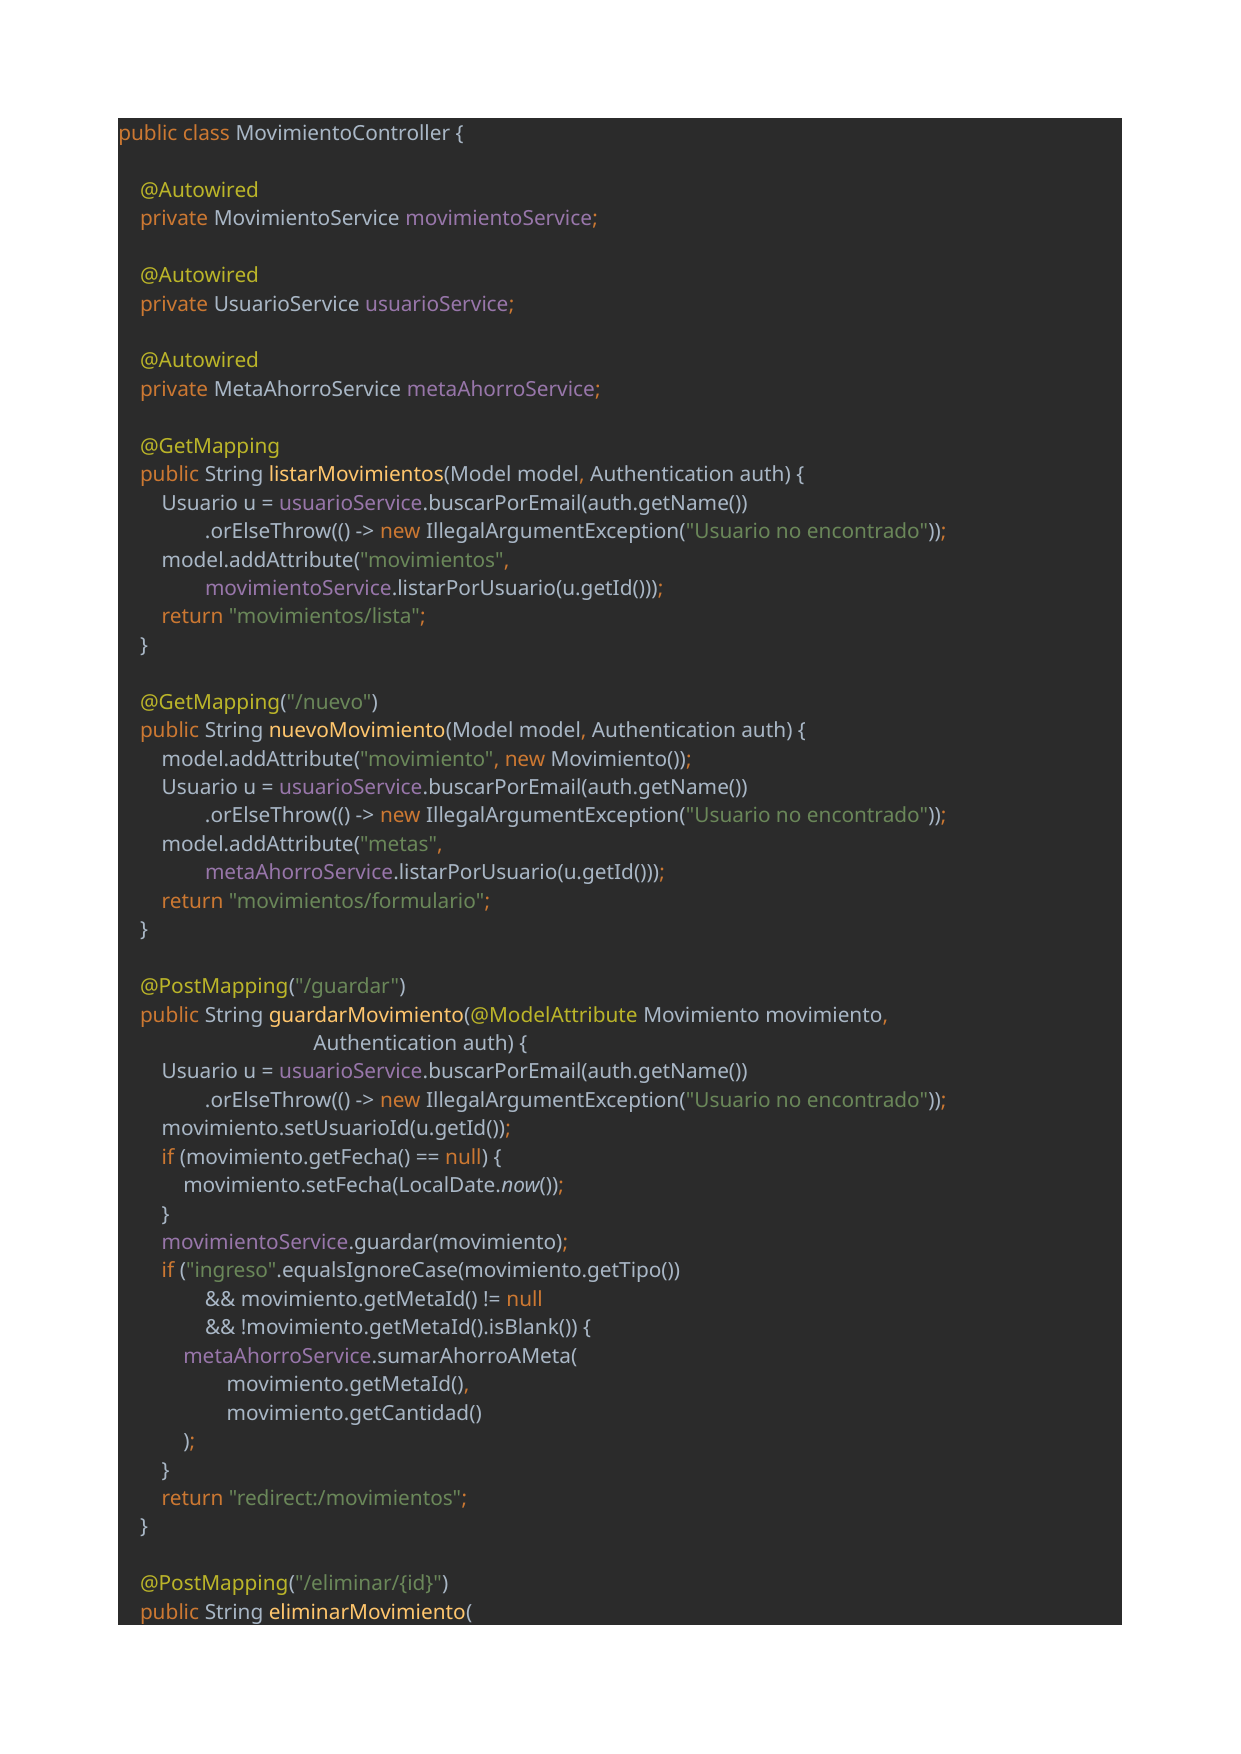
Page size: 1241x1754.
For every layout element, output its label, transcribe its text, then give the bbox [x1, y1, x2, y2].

text public class MovimientoController { @Autowired private MovimientoService movimientoService; @Autowired private UsuarioService usuarioService; @Autowired private MetaAhorroService metaAhorroService; @GetMapping public String listarMovimientos(Model model, Authentication auth) { Usuario u = usuarioService.buscarPorEmail(auth.getName()) .orElseThrow(() -> new IllegalArgumentException("Usuario no encontrado")); model.addAttribute("movimientos", movimientoService.listarPorUsuario(u.getId())); return "movimientos/lista"; } @GetMapping("/nuevo") public String nuevoMovimiento(Model model, Authentication auth) { model.addAttribute("movimiento", new Movimiento()); Usuario u = usuarioService.buscarPorEmail(auth.getName()) .orElseThrow(() -> new IllegalArgumentException("Usuario no encontrado")); model.addAttribute("metas", metaAhorroService.listarPorUsuario(u.getId())); return "movimientos/formulario"; } @PostMapping("/guardar") public String guardarMovimiento(@ModelAttribute Movimiento movimiento, Authentication auth) { Usuario u = usuarioService.buscarPorEmail(auth.getName()) .orElseThrow(() -> new IllegalArgumentException("Usuario no encontrado")); movimiento.setUsuarioId(u.getId()); if (movimiento.getFecha() == null) { movimiento.setFecha(LocalDate.now()); } movimientoService.guardar(movimiento); if ("ingreso".equalsIgnoreCase(movimiento.getTipo()) && movimiento.getMetaId() != null && !movimiento.getMetaId().isBlank()) { metaAhorroService.sumarAhorroAMeta( movimiento.getMetaId(), movimiento.getCantidad() ); } return "redirect:/movimientos"; } @PostMapping("/eliminar/{id}") public String eliminarMovimiento( [118, 118, 1122, 1625]
